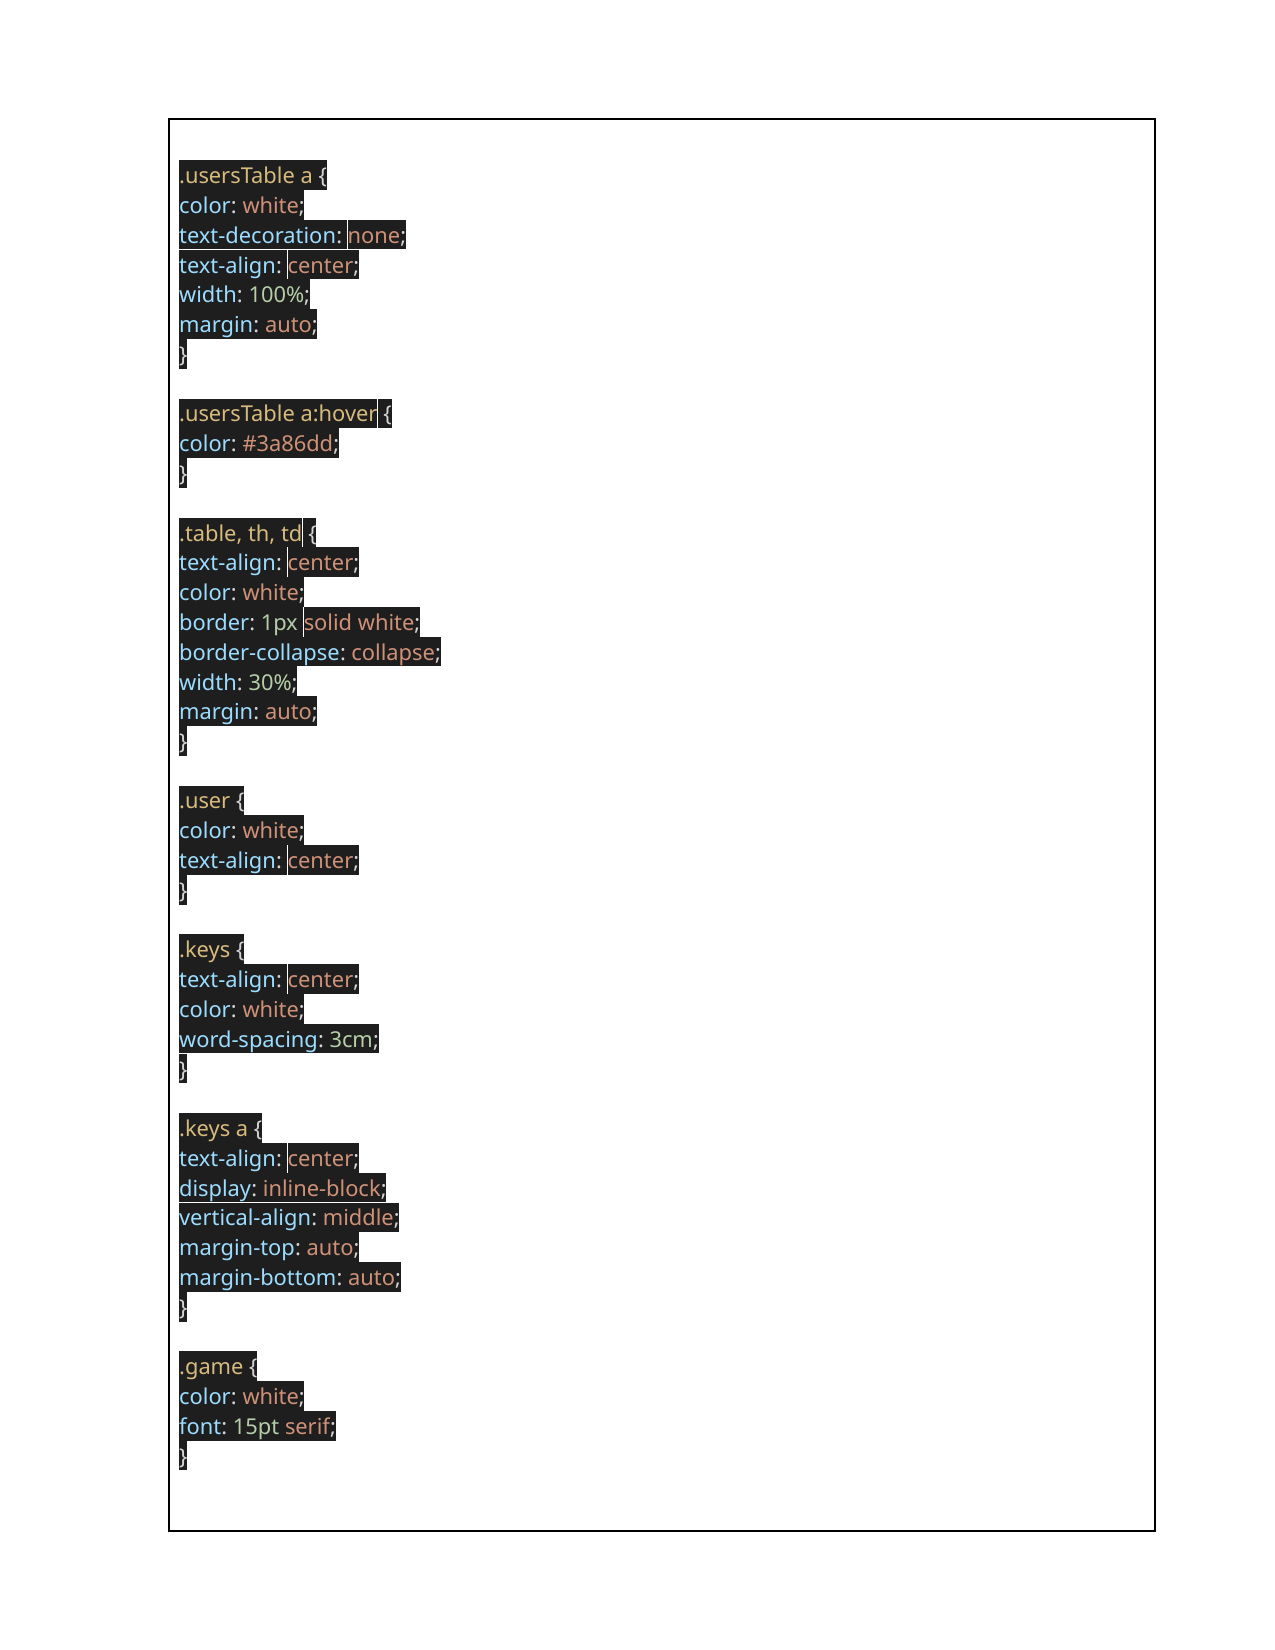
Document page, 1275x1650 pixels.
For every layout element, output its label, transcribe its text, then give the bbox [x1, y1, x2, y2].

table_cell body { background-image: url(../images/backgrnd.jpg); background-size: 100%; margin: 0%; padding: 0%; } .menu { background-color: #3a86dd; width: 100%; height: 80px; margin-left: auto; margin-right: auto; text-align: center; word-spacing: 5cm; } .menu a { display: inline-block; vertical-align: middle; margin-top: auto; margin-bottom: auto; font: 45pt serif; text-decoration: none; color: white; } .menu a:hover { color: #3a86dd; background-color: white; } .name { text-align: center; color: white; } .descr { background-color: cadetblue; margin-left: 450px; margin-right: 25%; width: 960px; text-align: center; color: white; font: 15pt serif; display: inline-block; } .usersTable a { color: white; text-decoration: none; text-align: center; width: 100%; margin: auto; } .usersTable a:hover { color: #3a86dd; } .table, th, td { text-align: center; color: white; border: 1px solid white; border-collapse: collapse; width: 30%; margin: auto; } .user { color: white; text-align: center; } .keys { text-align: center; color: white; word-spacing: 3cm; } .keys a { text-align: center; display: inline-block; vertical-align: middle; margin-top: auto; margin-bottom: auto; } .game { color: white; font: 15pt serif; } [170, 120, 1154, 1529]
